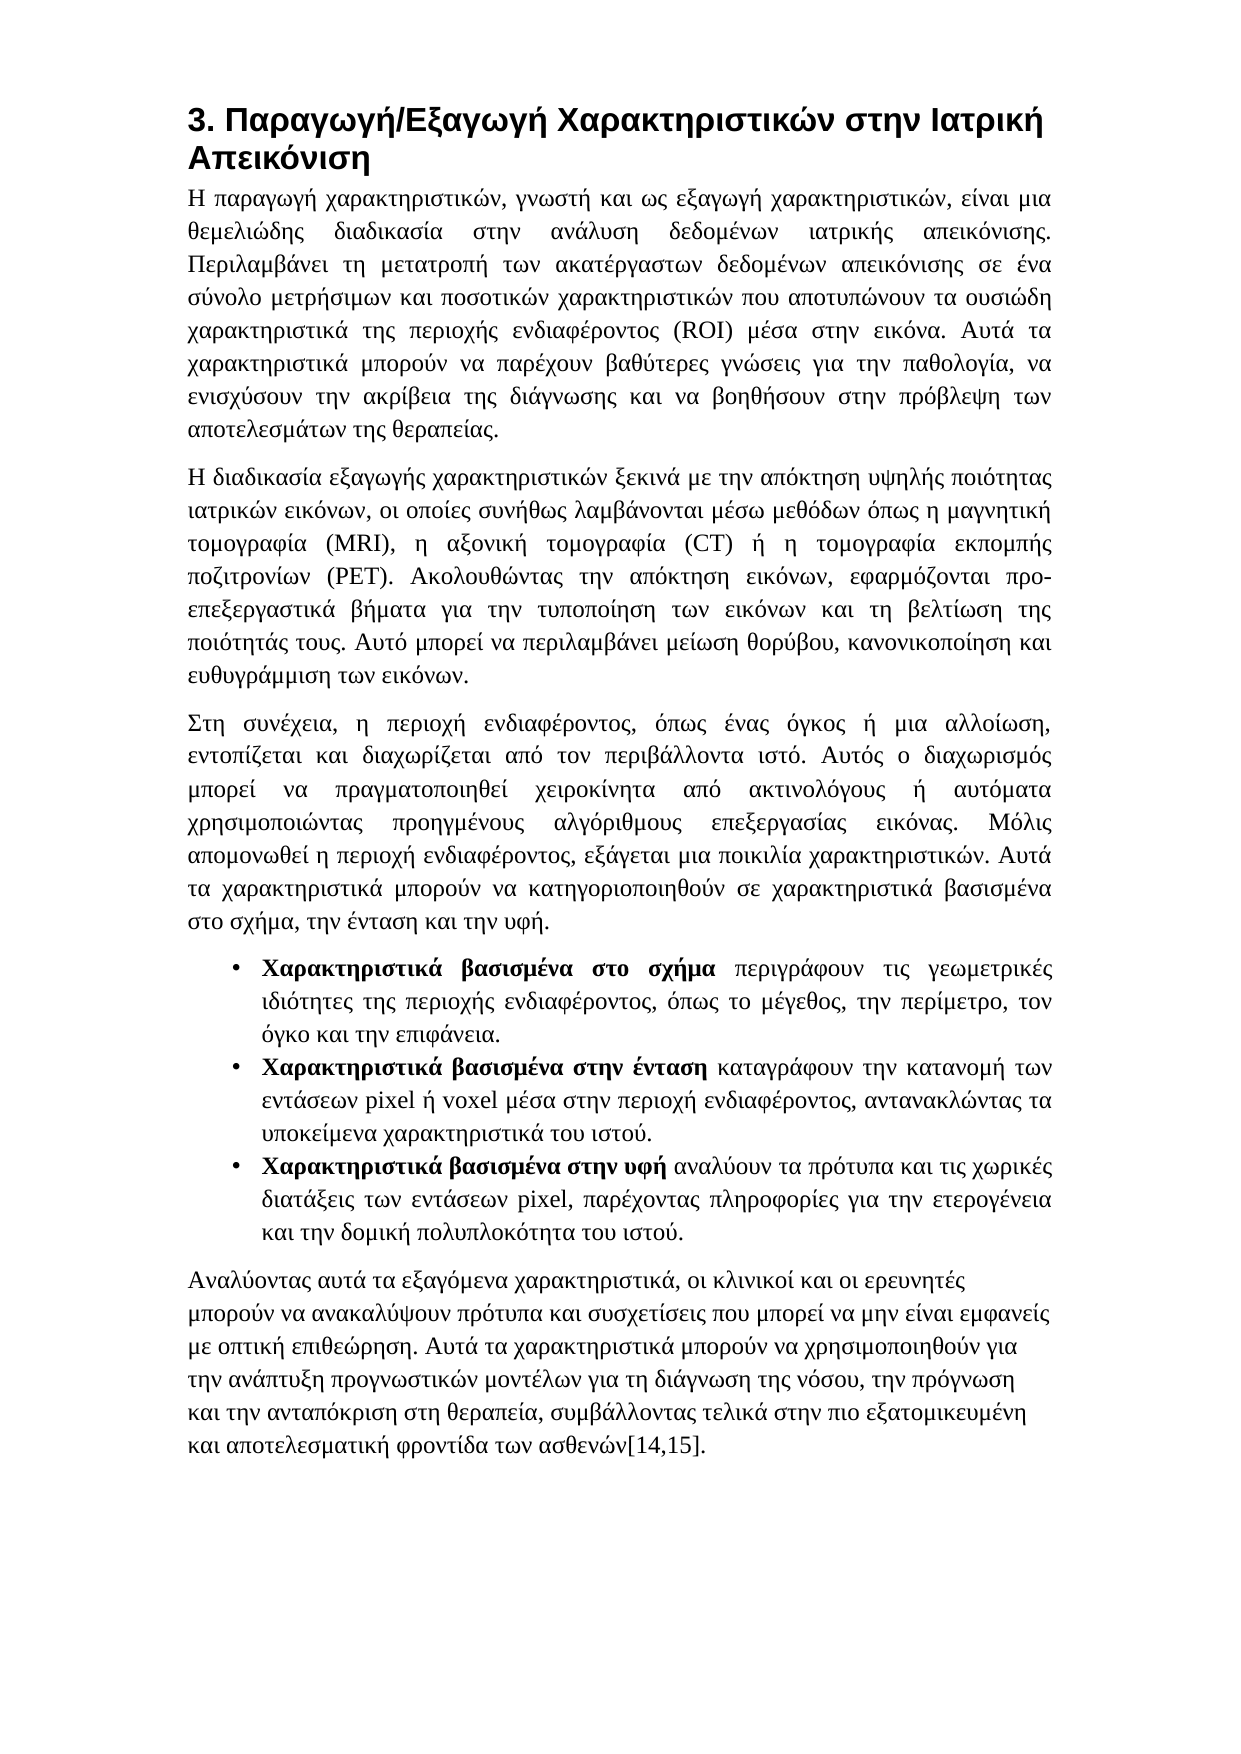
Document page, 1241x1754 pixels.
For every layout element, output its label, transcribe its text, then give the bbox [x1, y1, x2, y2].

text Η διαδικασία εξαγωγής χαρακτηριστικών ξεκινά με την απόκτηση υψηλής ποιότητας ιατρικών εικόνων, οι οποίες συνήθως λαμβάνονται μέσω μεθόδων όπως η μαγνητική τομογραφία (MRI), η αξονική τομογραφία (CT) ή η τομογραφία εκπομπής ποζιτρονίων (PET). Ακολουθώντας την απόκτηση εικόνων, εφαρμόζονται προ-επεξεργαστικά βήματα για την τυποποίηση των εικόνων και τη βελτίωση της ποιότητάς τους. Αυτό μπορεί να περιλαμβάνει μείωση θορύβου, κανονικοποίηση και ευθυγράμμιση των εικόνων. [187, 462, 1053, 689]
text Η παραγωγή χαρακτηριστικών, γνωστή και ως εξαγωγή χαρακτηριστικών, είναι μια θεμελιώδης διαδικασία στην ανάλυση δεδομένων ιατρικής απεικόνισης. Περιλαμβάνει τη μετατροπή των ακατέργαστων δεδομένων απεικόνισης σε ένα σύνολο μετρήσιμων και ποσοτικών χαρακτηριστικών που αποτυπώνουν τα ουσιώδη χαρακτηριστικά της περιοχής ενδιαφέροντος (ROI) μέσα στην εικόνα. Αυτά τα χαρακτηριστικά μπορούν να παρέχουν βαθύτερες γνώσεις για την παθολογία, να ενισχύσουν την ακρίβεια της διάγνωσης και να βοηθήσουν στην πρόβλεψη των αποτελεσμάτων της θεραπείας. [187, 183, 1053, 443]
text Αναλύοντας αυτά τα εξαγόμενα χαρακτηριστικά, οι κλινικοί και οι ερευνητές μπορούν να ανακαλύψουν πρότυπα και συσχετίσεις που μπορεί να μην είναι εμφανείς με οπτική επιθεώρηση. Αυτά τα χαρακτηριστικά μπορούν να χρησιμοποιηθούν για την ανάπτυξη προγνωστικών μοντέλων για τη διάγνωση της νόσου, την πρόγνωση και την ανταπόκριση στη θεραπεία, συμβάλλοντας τελικά στην πιο εξατομικευμένη και αποτελεσματική φροντίδα των ασθενών[14,15]. [187, 1265, 1053, 1459]
subtitle 3. Παραγωγή/Εξαγωγή Χαρακτηριστικών στην Ιατρική Απεικόνιση [187, 100, 1053, 177]
list Χαρακτηριστικά βασισμένα στην ένταση καταγράφουν την κατανομή των εντάσεων pixel ή voxel μέσα στην περιοχή ενδιαφέροντος, αντανακλώντας τα υποκείμενα χαρακτηριστικά του ιστού. [232, 1052, 1053, 1147]
list Χαρακτηριστικά βασισμένα στο σχήμα περιγράφουν τις γεωμετρικές ιδιότητες της περιοχής ενδιαφέροντος, όπως το μέγεθος, την περίμετρο, τον όγκο και την επιφάνεια. [232, 953, 1053, 1048]
text Στη συνέχεια, η περιοχή ενδιαφέροντος, όπως ένας όγκος ή μια αλλοίωση, εντοπίζεται και διαχωρίζεται από τον περιβάλλοντα ιστό. Αυτός ο διαχωρισμός μπορεί να πραγματοποιηθεί χειροκίνητα από ακτινολόγους ή αυτόματα χρησιμοποιώντας προηγμένους αλγόριθμους επεξεργασίας εικόνας. Μόλις απομονωθεί η περιοχή ενδιαφέροντος, εξάγεται μια ποικιλία χαρακτηριστικών. Αυτά τα χαρακτηριστικά μπορούν να κατηγοριοποιηθούν σε χαρακτηριστικά βασισμένα στο σχήμα, την ένταση και την υφή. [187, 708, 1053, 934]
list Χαρακτηριστικά βασισμένα στην υφή αναλύουν τα πρότυπα και τις χωρικές διατάξεις των εντάσεων pixel, παρέχοντας πληροφορίες για την ετερογένεια και την δομική πολυπλοκότητα του ιστού. [232, 1151, 1053, 1246]
